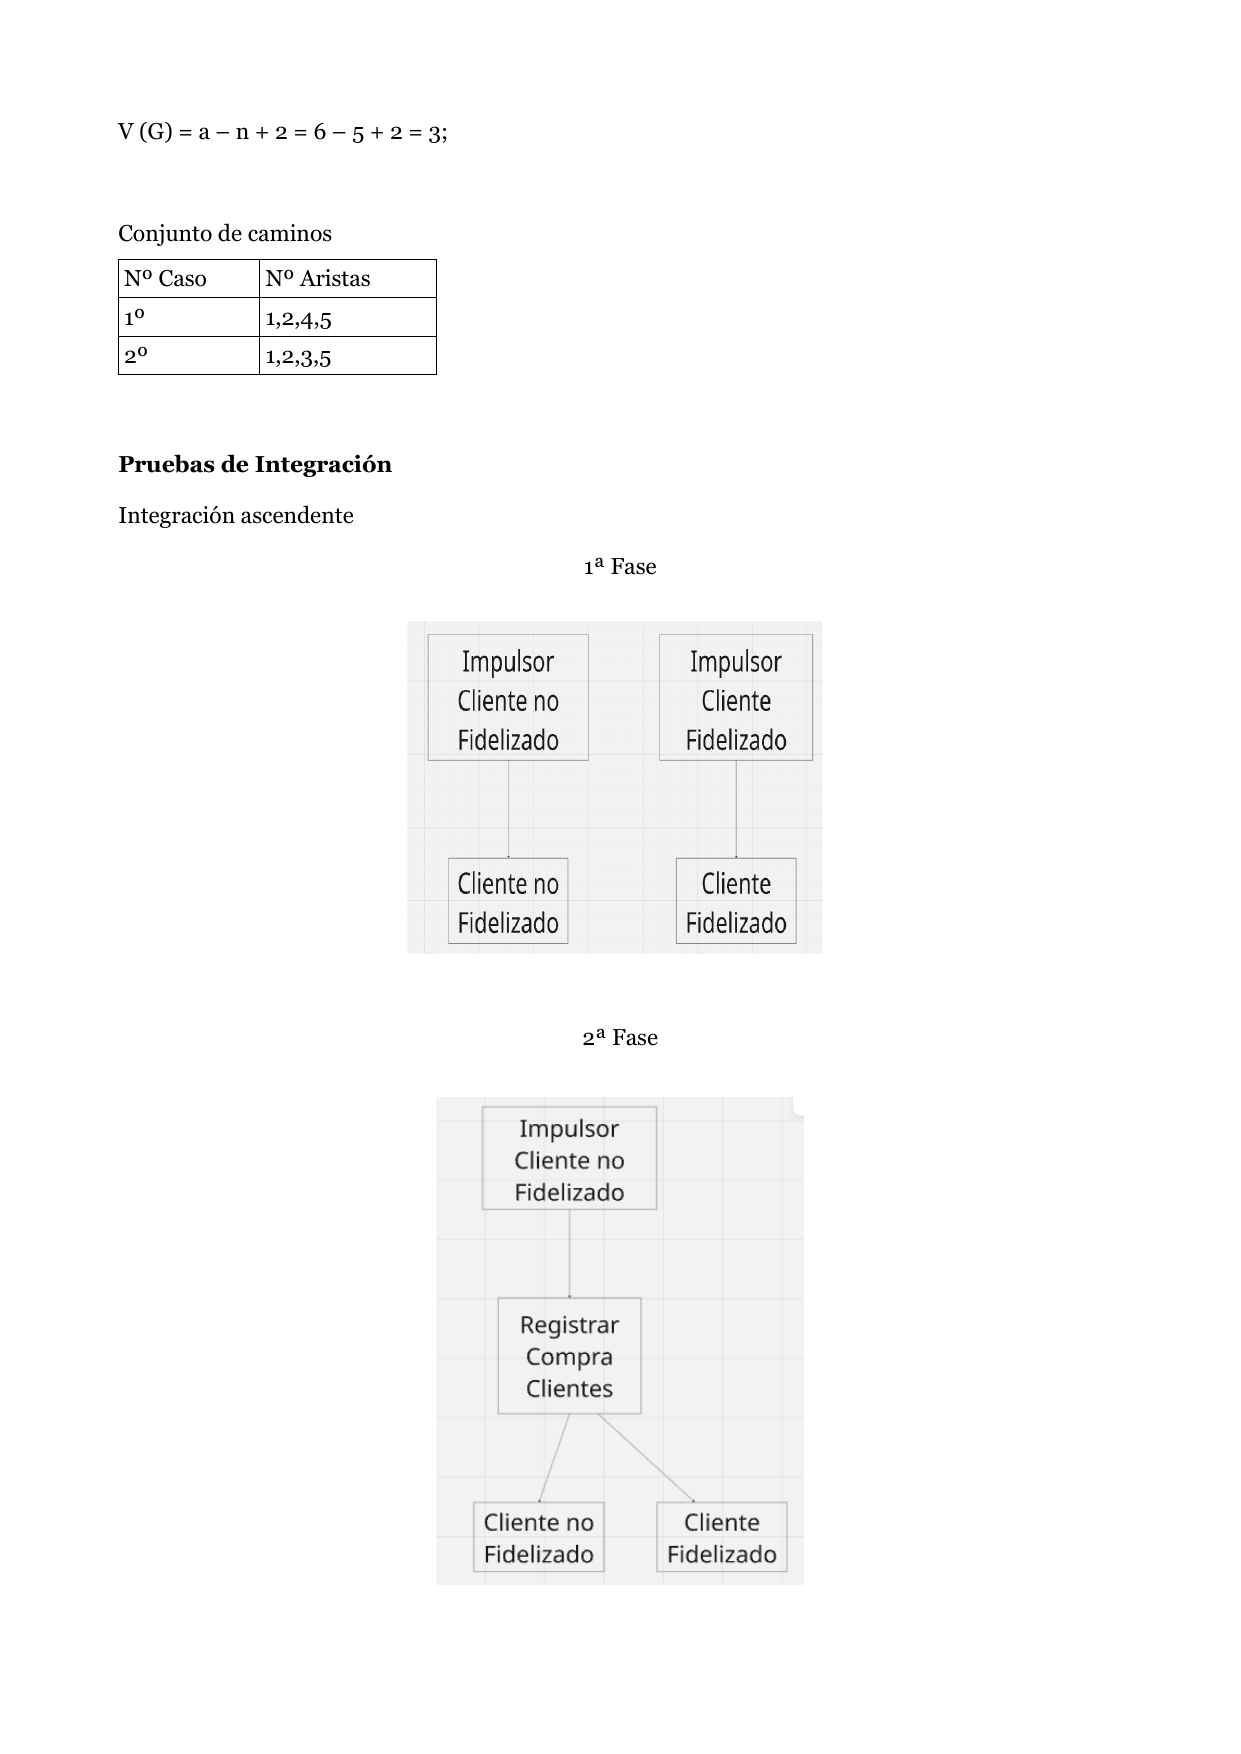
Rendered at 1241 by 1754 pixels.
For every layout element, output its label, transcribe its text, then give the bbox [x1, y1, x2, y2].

text Conjunto de caminos [118, 220, 1122, 246]
text 2ª Fase [118, 1025, 1122, 1051]
text V (G) = a – n + 2 = 6 – 5 + 2 = 3; [118, 118, 1122, 144]
table_cell 1,2,3,5 [260, 337, 436, 374]
text Pruebas de Integración [118, 451, 1122, 477]
text 1ª Fase [118, 553, 1122, 579]
table_cell 1,2,4,5 [260, 298, 436, 336]
text Integración ascendente [118, 502, 1122, 528]
picture [407, 621, 823, 954]
table_cell 2º [119, 337, 259, 374]
table_cell 1º [119, 298, 259, 336]
picture [436, 1097, 804, 1585]
table_header Nº Caso [119, 260, 259, 297]
table_header Nº Aristas [260, 260, 436, 297]
